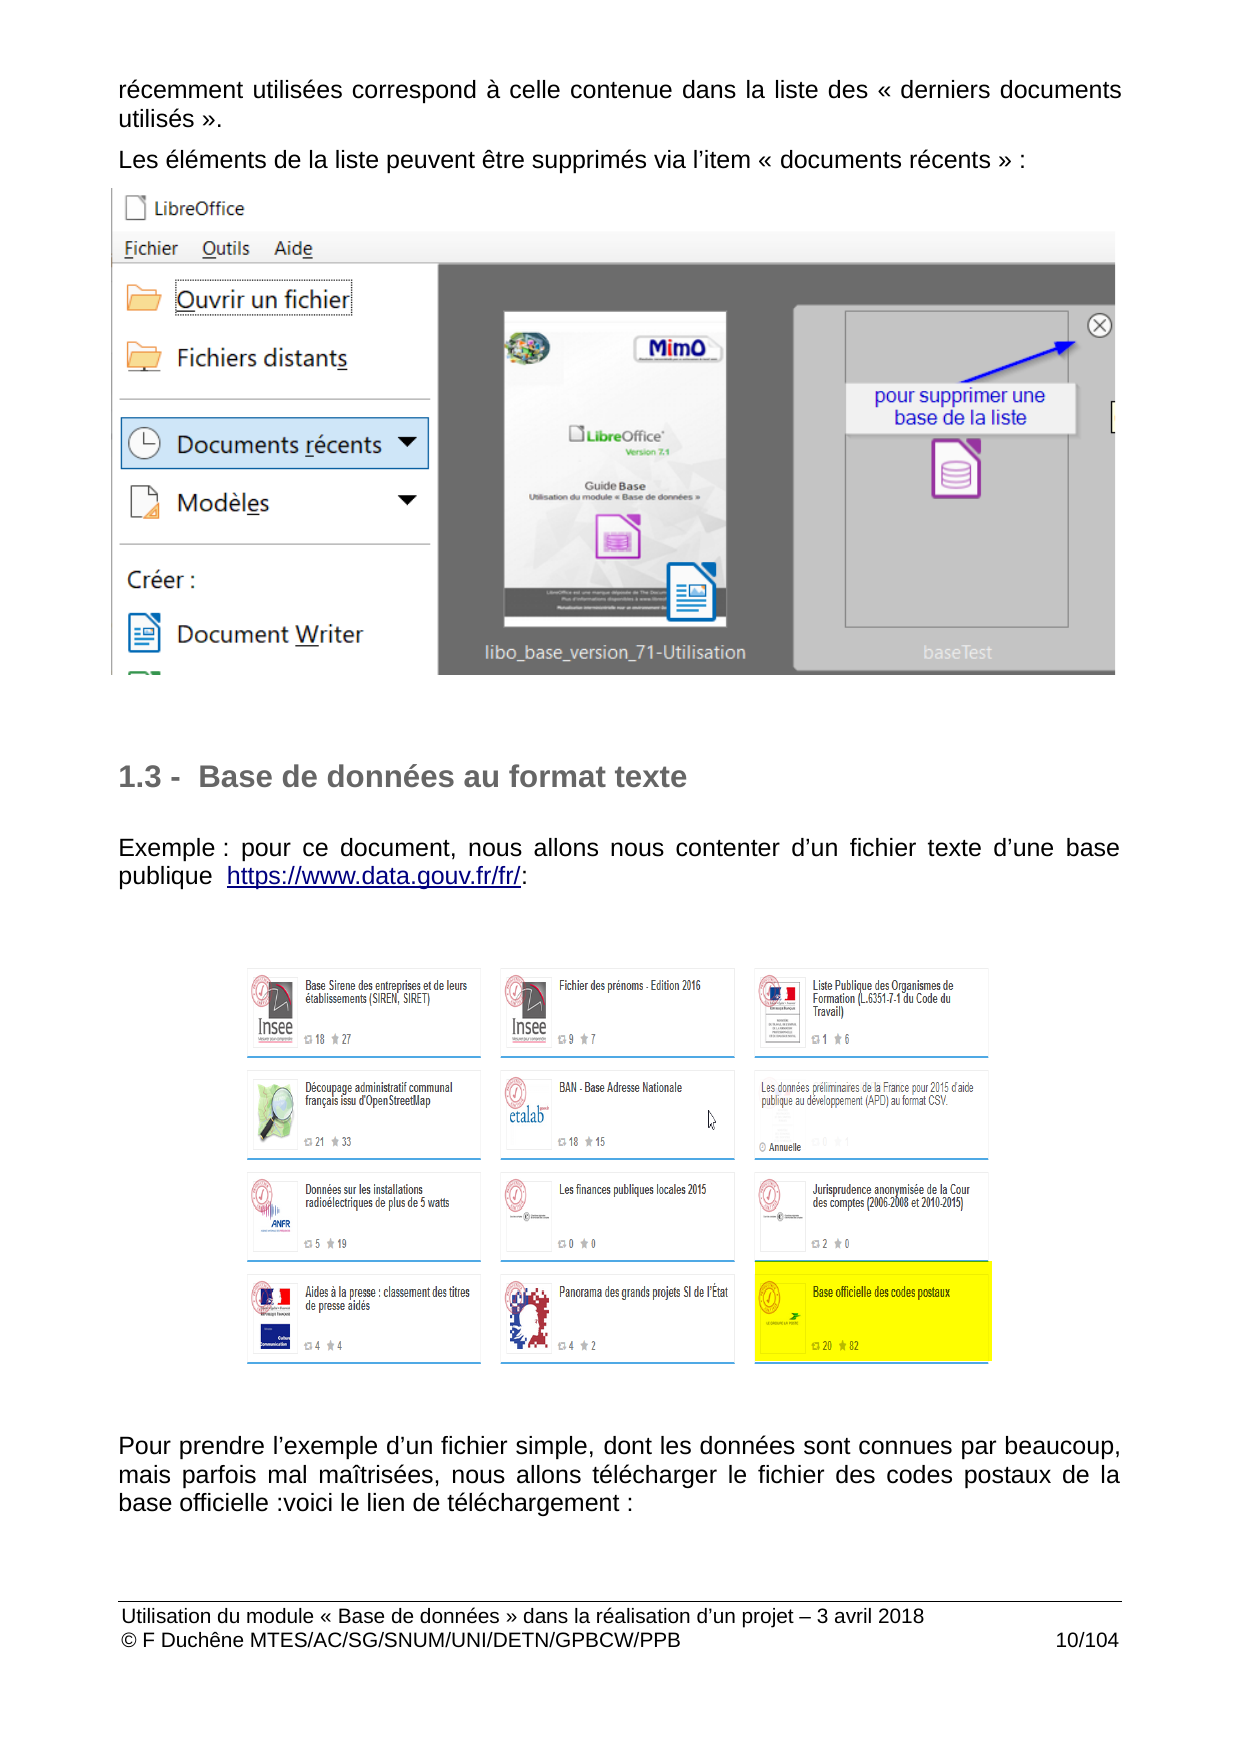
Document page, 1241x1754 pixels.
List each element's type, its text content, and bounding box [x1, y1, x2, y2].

text Pour prendre l’exemple d’un fichier simple, dont les données sont connues par beaucoup, mais parfois mal maîtrisées, nous allons télécharger le fichier des codes postaux de la base officielle :voici le lien de téléchargement : [118, 1431, 1122, 1517]
text récemment utilisées correspond à celle contenue dans la liste des « derniers documents utilisés ». [118, 75, 1122, 132]
picture [111, 188, 1116, 675]
picture [244, 960, 996, 1374]
subtitle Base de données au format texte [118, 758, 1122, 794]
text Les éléments de la liste peuvent être supprimés via l’item « documents récents » : [118, 145, 1122, 174]
text Exemple : pour ce document, nous allons nous contenter d’un fichier texte d’une base publique https://www.data.gouv.fr/fr/: [118, 833, 1122, 890]
